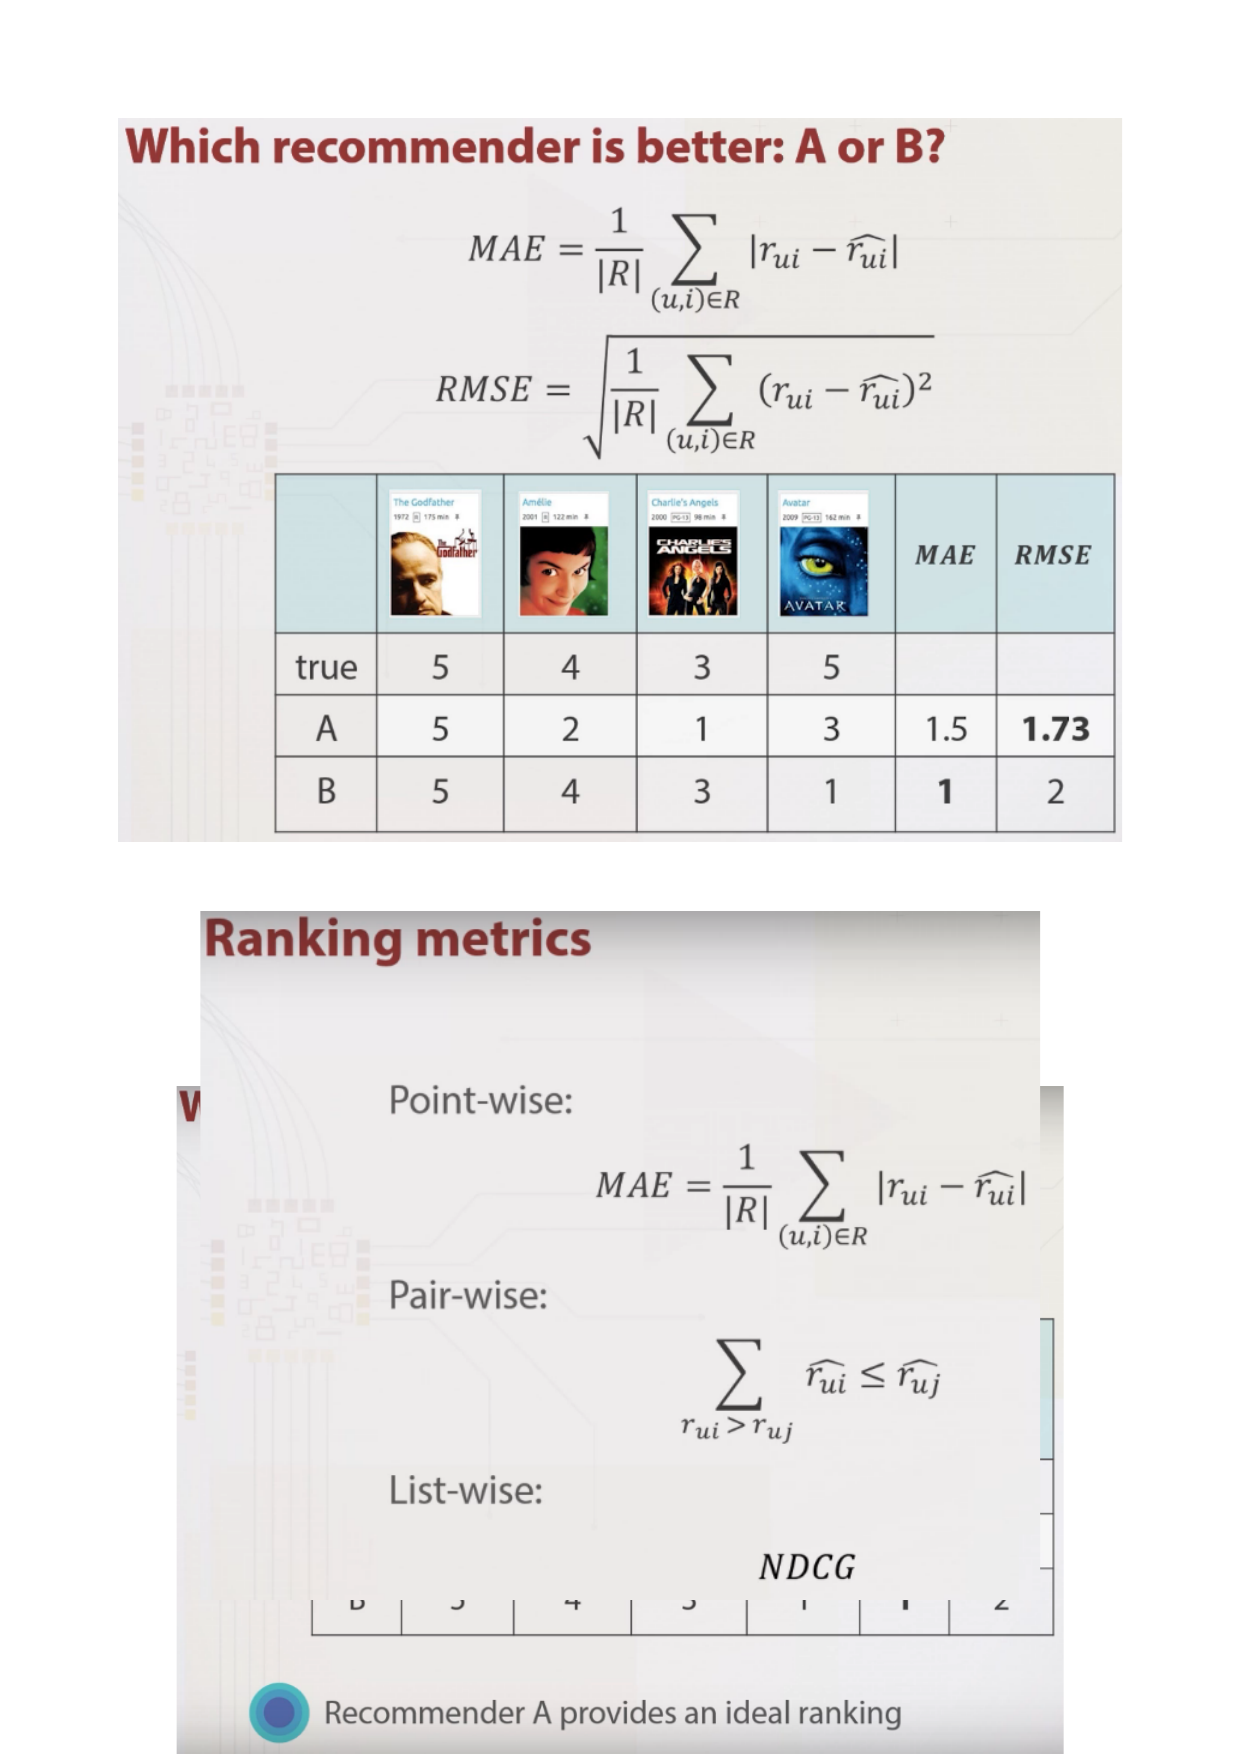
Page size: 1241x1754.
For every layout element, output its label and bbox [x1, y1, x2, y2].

picture [176, 911, 1064, 1754]
picture [118, 118, 1123, 842]
